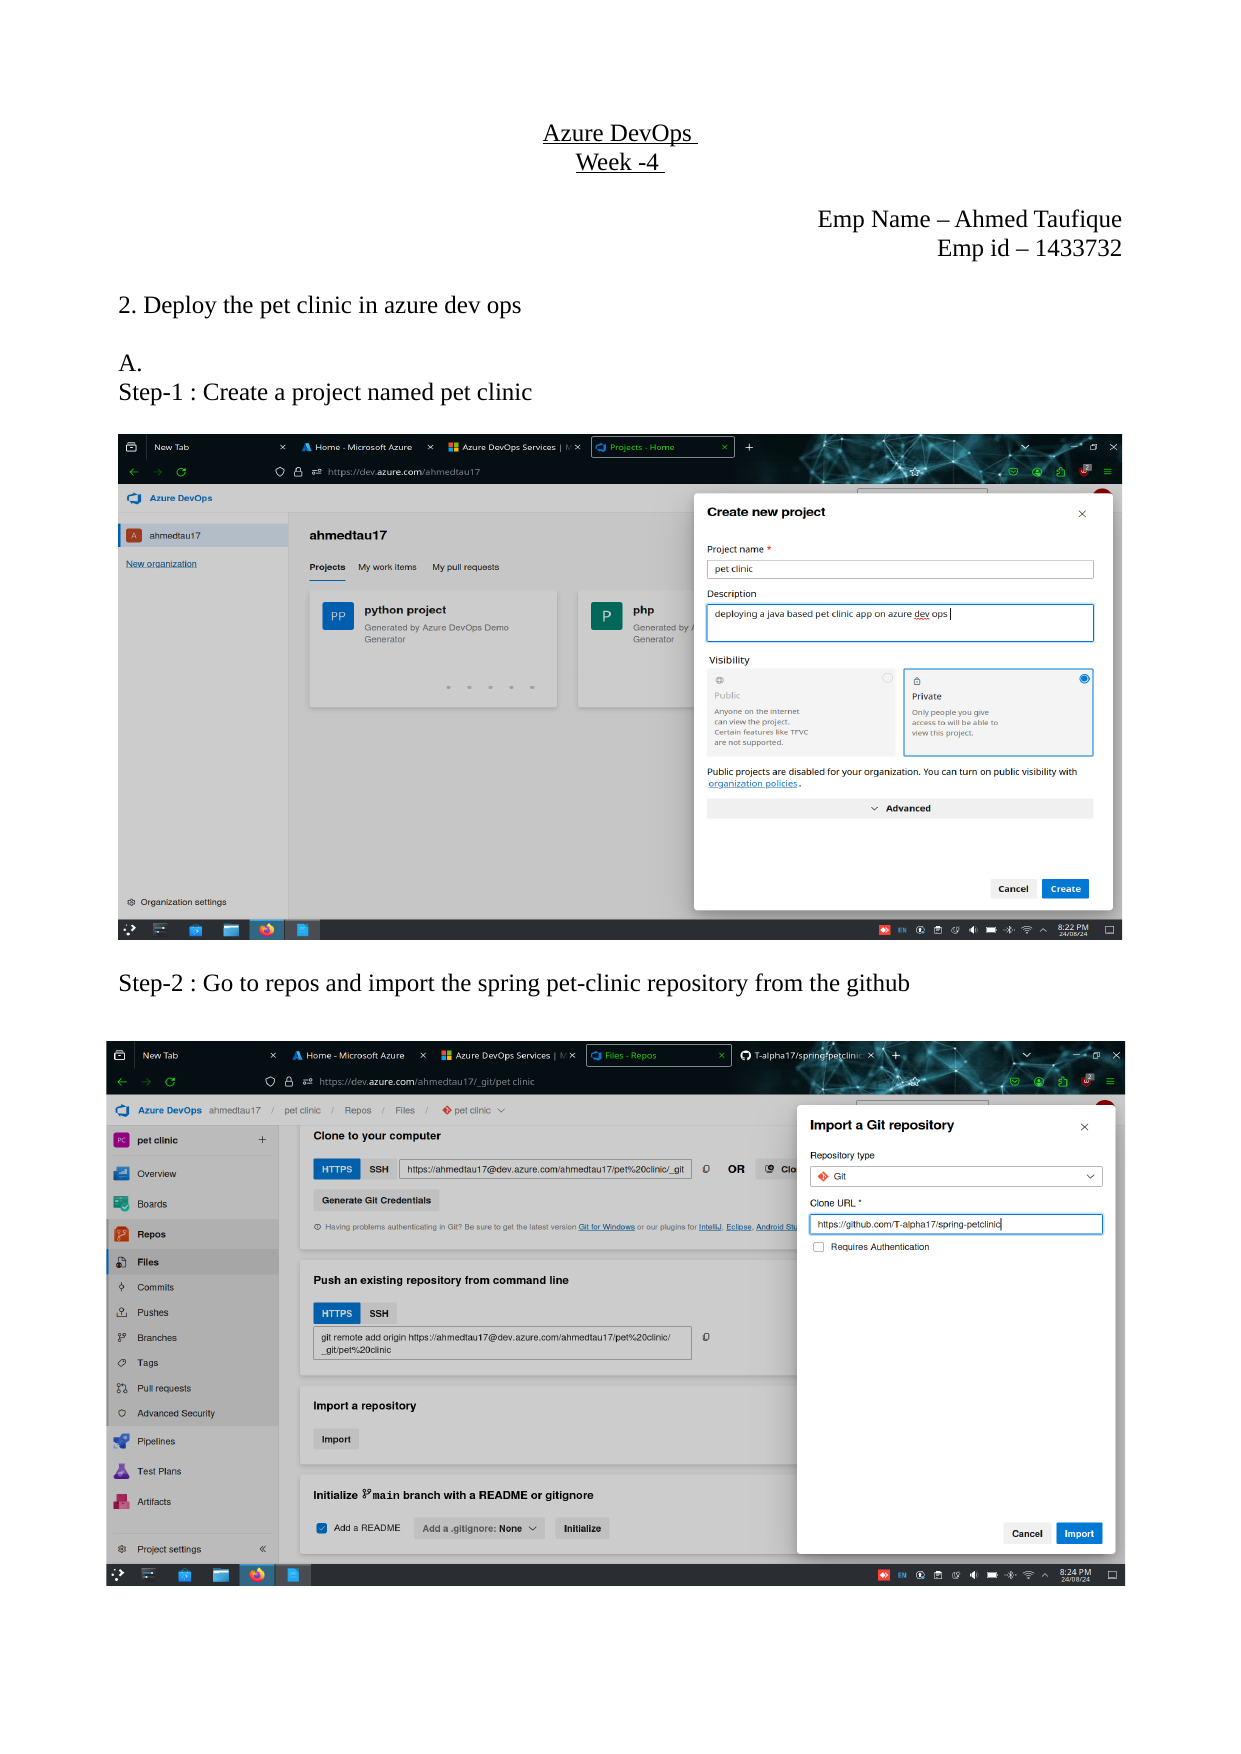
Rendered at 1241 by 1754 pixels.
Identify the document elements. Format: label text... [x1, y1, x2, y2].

picture [106, 1041, 1126, 1586]
text Emp Name – Ahmed Taufique [118, 204, 1122, 233]
text Week -4 [118, 147, 1122, 176]
text Step-2 : Go to repos and import the spring pet-clinic repository from the github [118, 968, 1122, 997]
text Step-1 : Create a project named pet clinic [118, 377, 1122, 406]
text A. [118, 348, 1122, 377]
picture [118, 434, 1123, 940]
text Emp id – 1433732 [118, 233, 1122, 262]
text 2. Deploy the pet clinic in azure dev ops [118, 291, 1122, 319]
text Azure DevOps [118, 118, 1122, 147]
